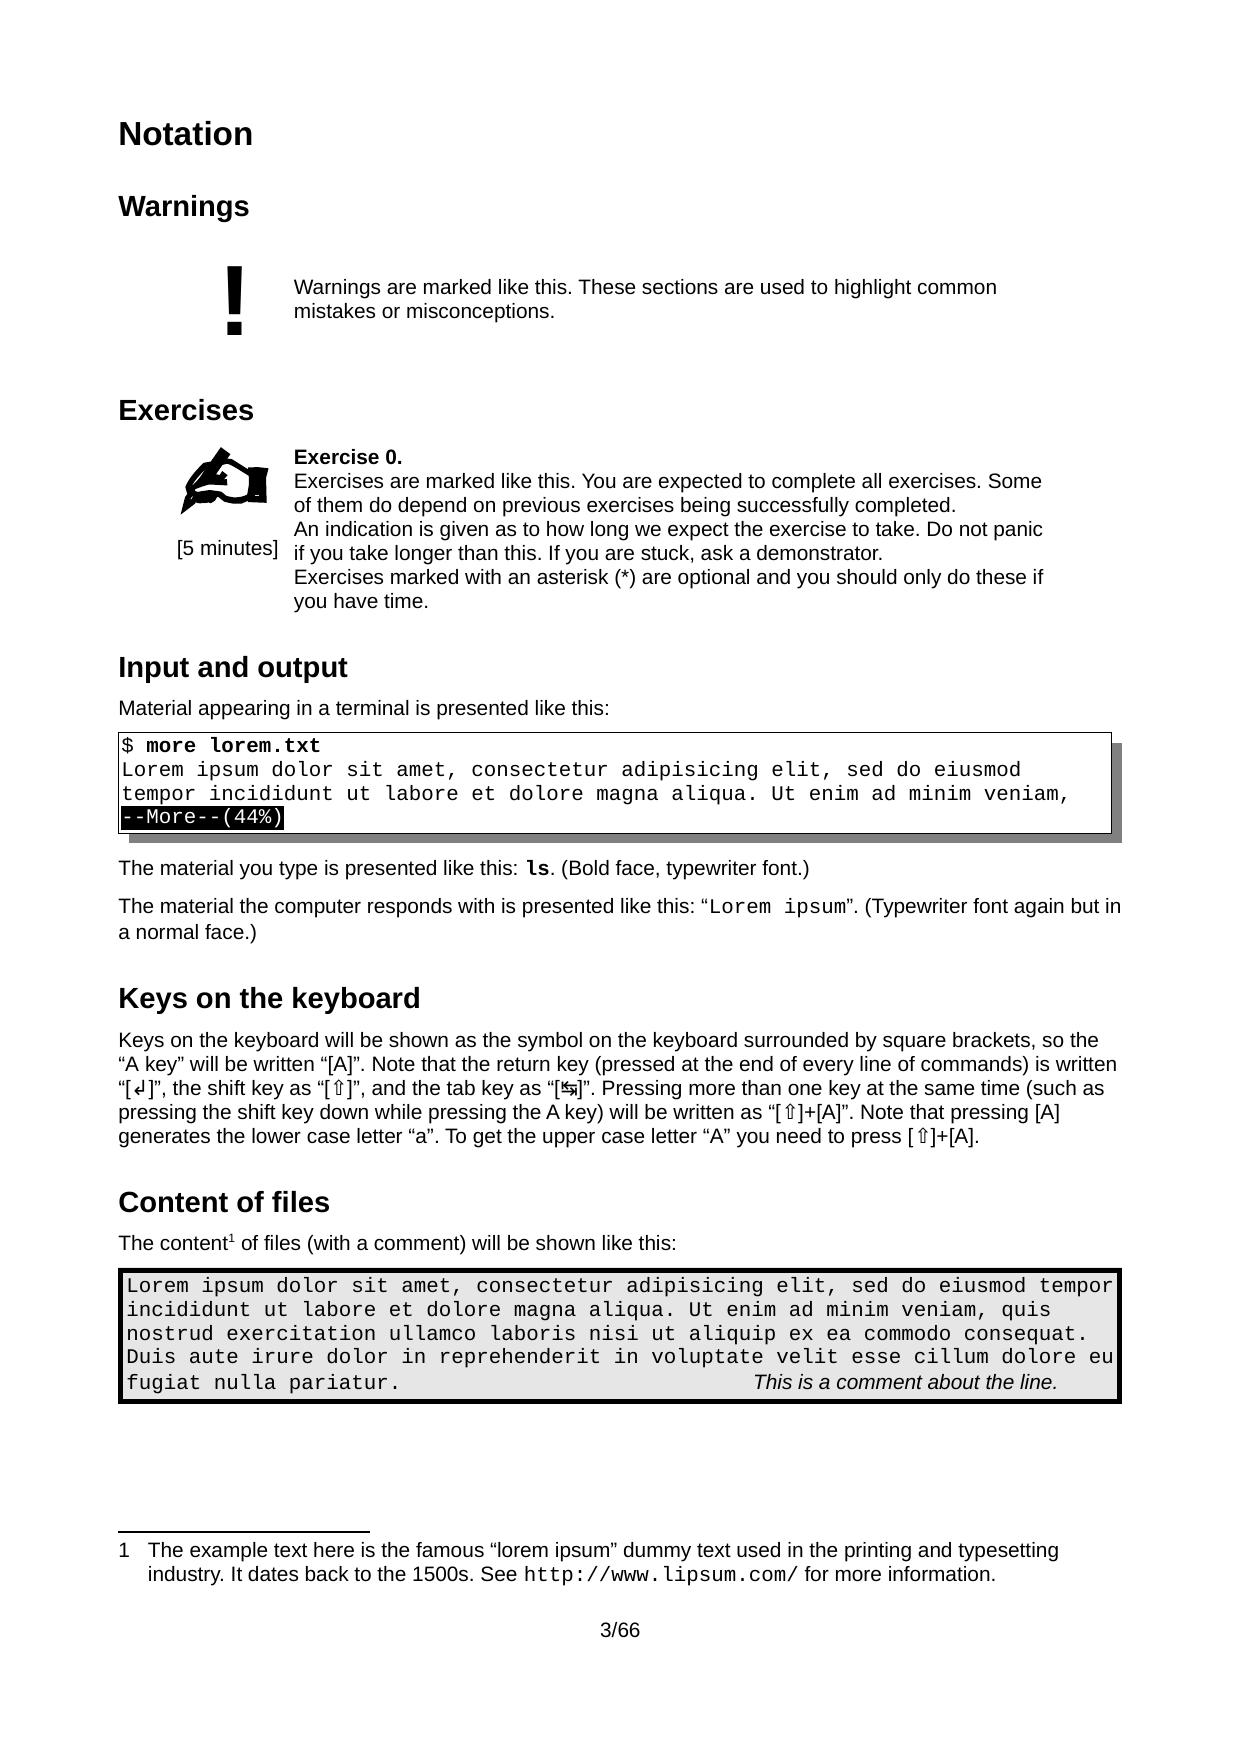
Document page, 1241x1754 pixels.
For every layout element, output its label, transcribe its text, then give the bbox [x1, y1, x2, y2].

text Keys on the keyboard will be shown as the symbol on the keyboard surrounded by square brackets, so the “A key” will be written “[A]”. Note that the return key (pressed at the end of every line of commands) is written “[↲]”, the shift key as “[⇧]”, and the tab key as “[↹]”. Pressing more than one key at the same time (such as pressing the shift key down while pressing the A key) will be written as “[⇧]+[A]”. Note that pressing [A] generates the lower case letter “a”. To get the upper case letter “A” you need to press [⇧]+[A]. [118, 1028, 1122, 1147]
subtitle Exercises [118, 393, 1122, 427]
text Material appearing in a terminal is presented like this: [118, 696, 1122, 720]
text Lorem ipsum dolor sit amet, consectetur adipisicing elit, sed do eiusmod tempor incididunt ut labore et dolore magna aliqua. Ut enim ad minim veniam, quis nostrud exercitation ullamco laboris nisi ut aliquip ex ea commodo consequat. Duis aute irure dolor in reprehenderit in voluptate velit esse cillum dolore eu fugiat nulla pariatur. This is a comment about the line. [123, 1273, 1117, 1399]
text The material the computer responds with is presented like this: “Lorem ipsum”. (Typewriter font again but in a normal face.) [118, 894, 1122, 944]
text The material you type is presented like this: ls. (Bold face, typewriter font.) [118, 856, 1122, 882]
table_header ! [177, 241, 294, 356]
table_header  [5 minutes] [177, 445, 294, 613]
subtitle Warnings [118, 189, 1122, 223]
subtitle Input and output [118, 650, 1122, 683]
table_header Warnings are marked like this. These sections are used to highlight common mistakes or misconceptions. [294, 241, 1048, 356]
text The content of files (with a comment) will be shown like this: [118, 1231, 1122, 1255]
text The example text here is the famous “lorem ipsum” dummy text used in the printing and typesetting industry. It dates back to the 1500s. See http://www.lipsum.com/ for more information. [118, 1538, 1122, 1588]
table_header Exercises are marked like this. You are expected to complete all exercises. Some of them do depend on previous exercises being successfully completed. An indication is given as to how long we expect the exercise to take. Do not panic if you take longer than this. If you are stuck, ask a demonstrator. Exercises marked with an asterisk (*) are optional and you should only do these if you have time. [294, 445, 1048, 613]
subtitle Notation [118, 113, 1122, 152]
text $ more lorem.txt Lorem ipsum dolor sit amet, consectetur adipisicing elit, sed do eiusmod tempor incididunt ut labore et dolore magna aliqua. Ut enim ad minim veniam, --More--(44%) [119, 733, 1111, 833]
subtitle Content of files [118, 1185, 1122, 1218]
subtitle Keys on the keyboard [118, 982, 1122, 1015]
